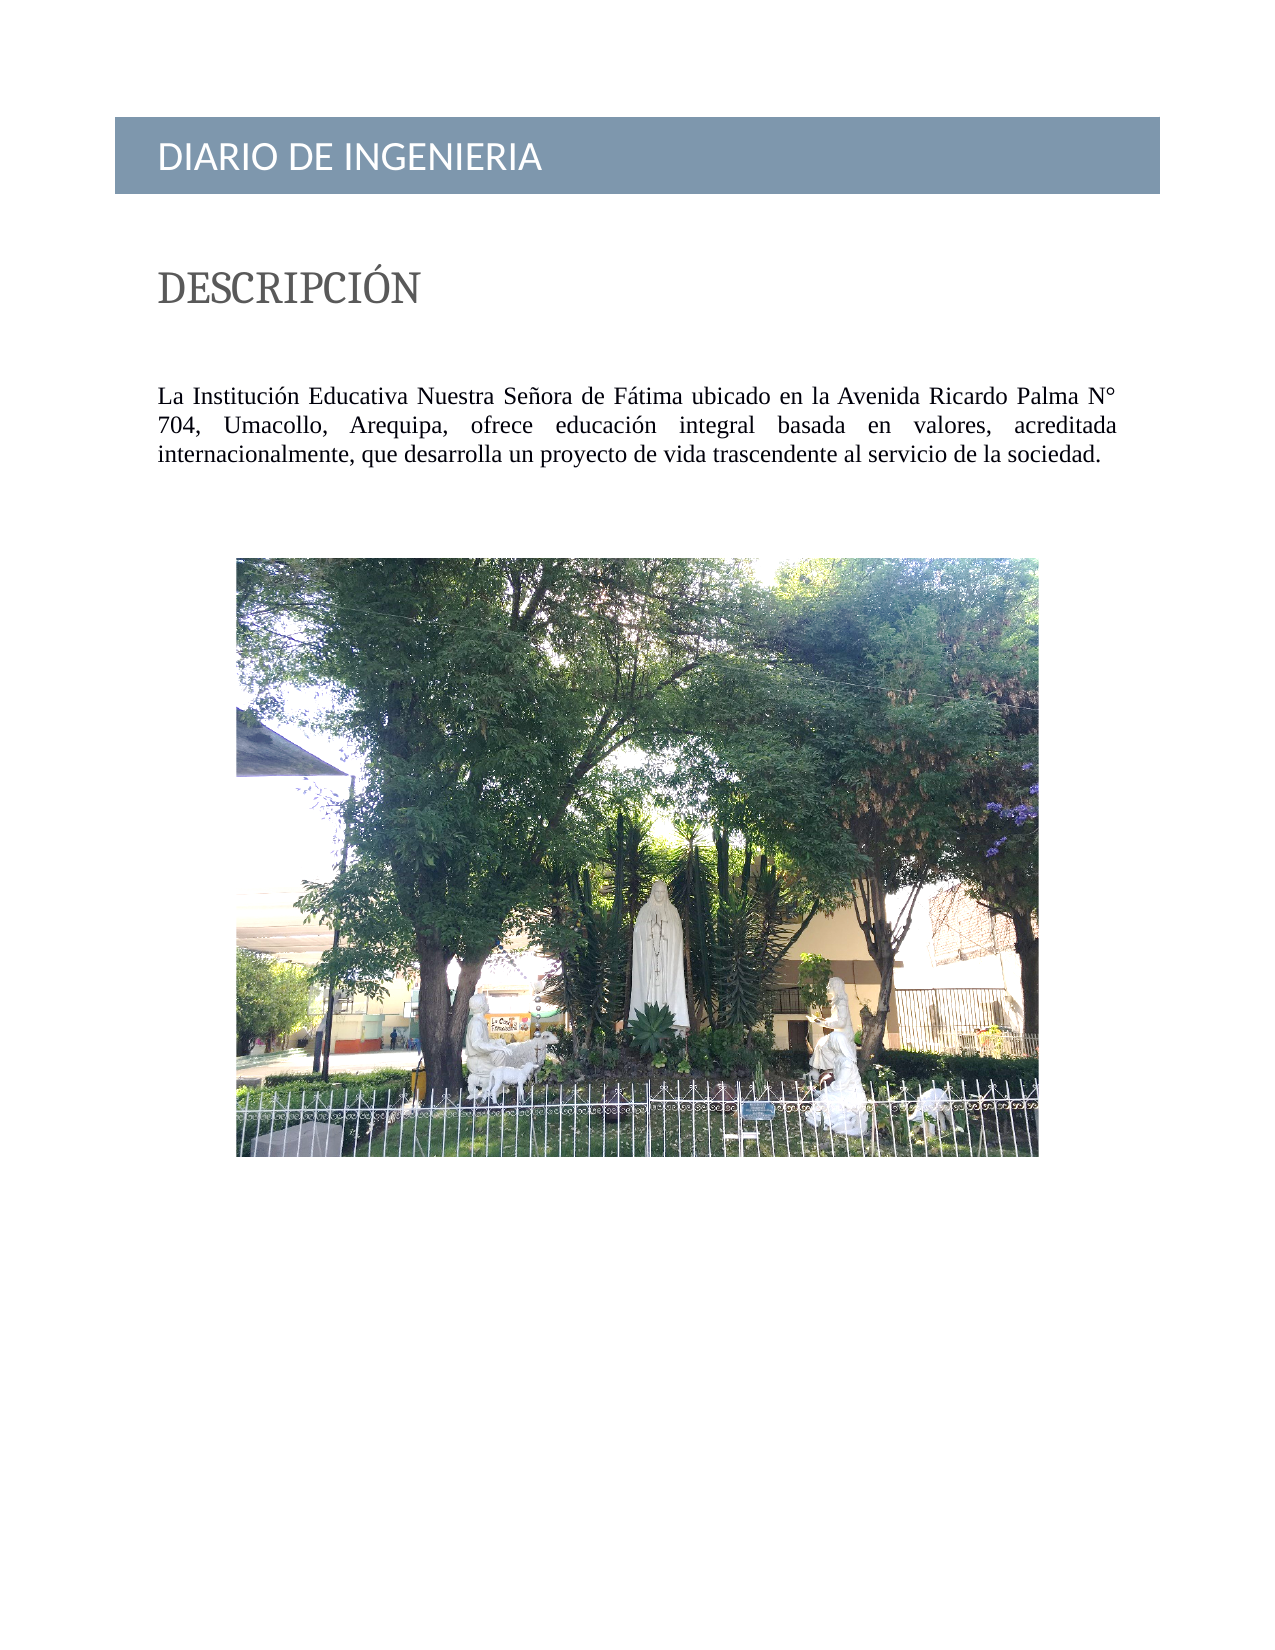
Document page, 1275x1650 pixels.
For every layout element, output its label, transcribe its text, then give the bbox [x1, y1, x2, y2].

subtitle DESCRIPCIÓN [157, 262, 1117, 315]
picture [236, 558, 1039, 1157]
text La Institución Educativa Nuestra Señora de Fátima ubicado en la Avenida Ricardo Palma N° 704, Umacollo, Arequipa, ofrece educación integral basada en valores, acreditada internacionalmente, que desarrolla un proyecto de vida trascendente al servicio de la sociedad. [157, 381, 1117, 468]
